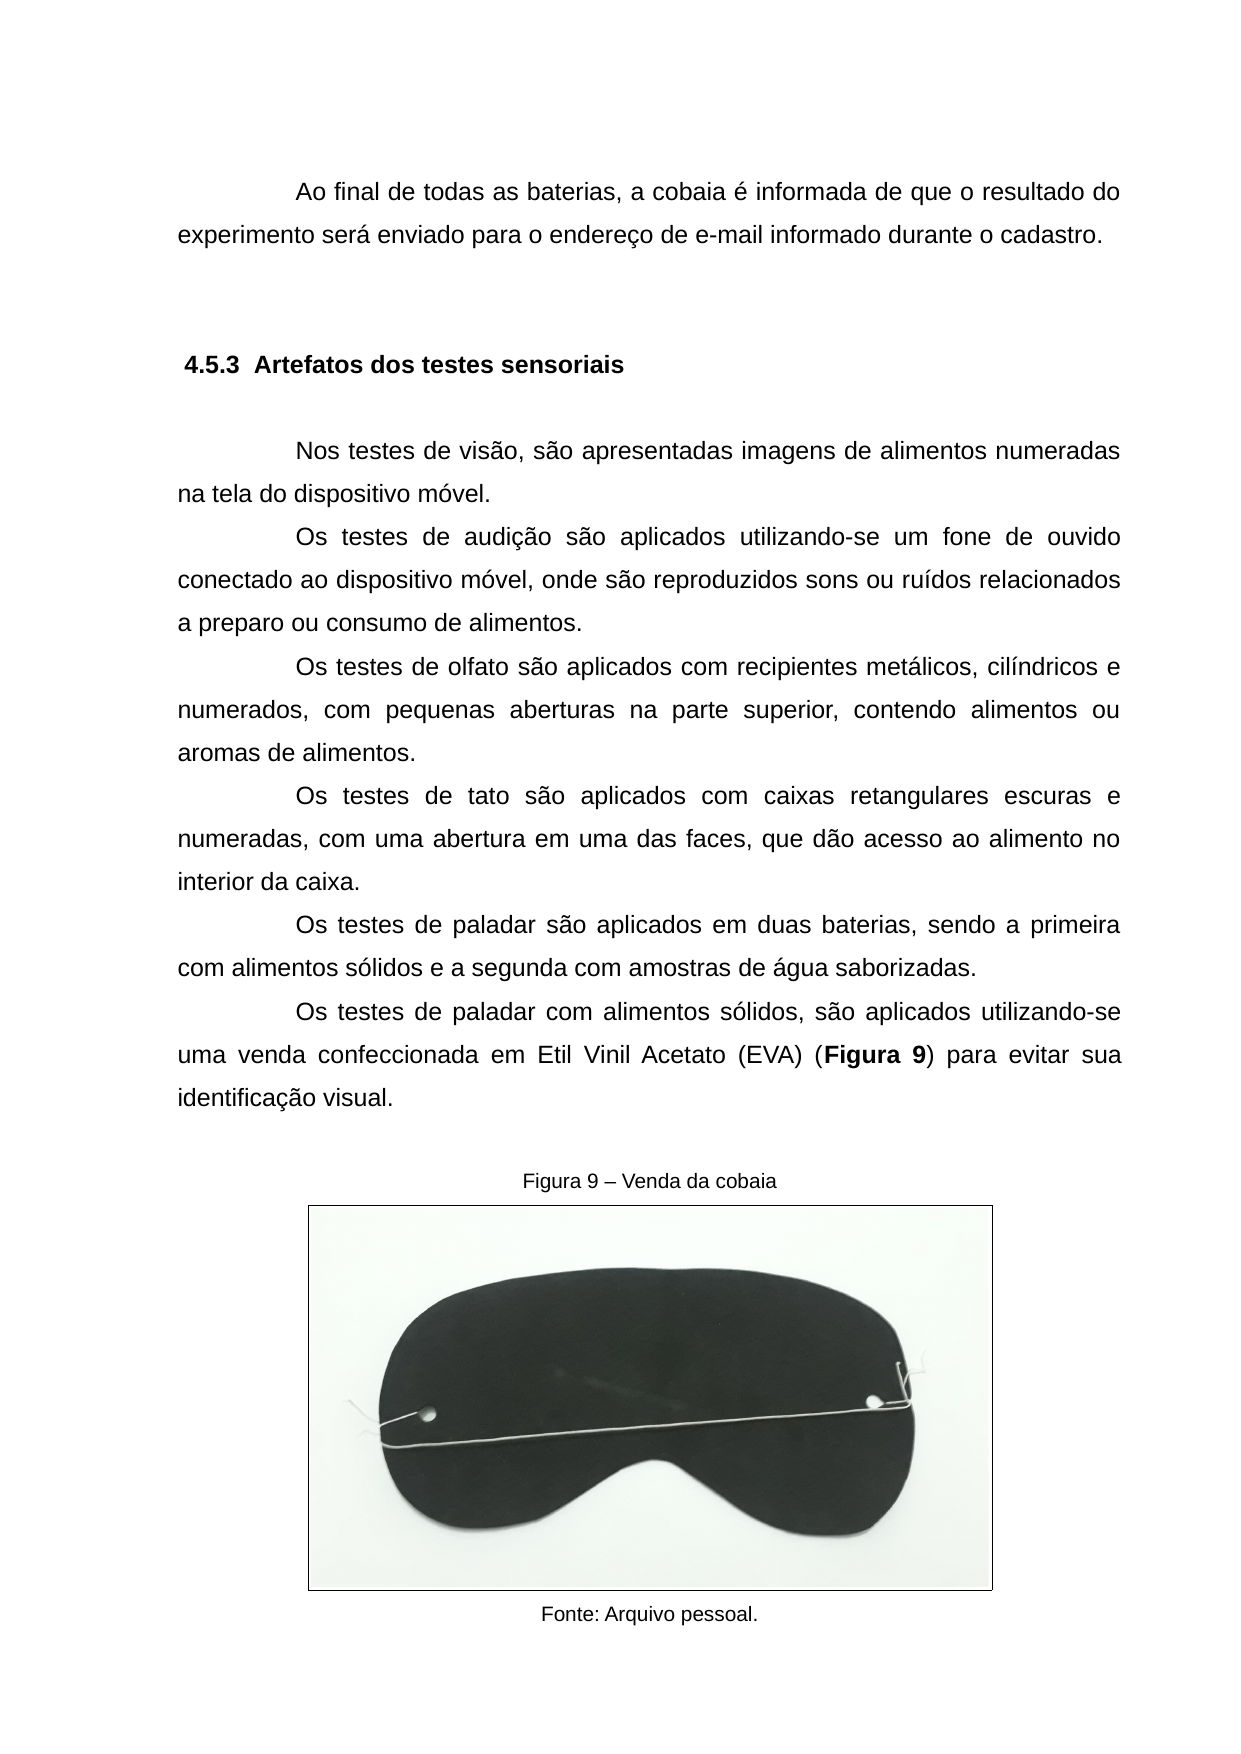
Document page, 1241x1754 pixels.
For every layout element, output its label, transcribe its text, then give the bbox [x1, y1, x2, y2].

text Os testes de paladar são aplicados em duas baterias, sendo a primeira com alimentos sólidos e a segunda com amostras de água saborizadas. [177, 910, 1122, 982]
text Nos testes de visão, são apresentadas imagens de alimentos numeradas na tela do dispositivo móvel. [177, 436, 1122, 508]
text Os testes de tato são aplicados com caixas retangulares escuras e numeradas, com uma abertura em uma das faces, que dão acesso ao alimento no interior da caixa. [177, 781, 1122, 896]
list Artefatos dos testes sensoriais [177, 350, 1122, 378]
text Ao final de todas as baterias, a cobaia é informada de que o resultado do experimento será enviado para o endereço de e-mail informado durante o cadastro. [177, 177, 1122, 249]
text Fonte: Arquivo pessoal. [177, 1205, 1122, 1626]
text Os testes de olfato são aplicados com recipientes metálicos, cilíndricos e numerados, com pequenas aberturas na parte superior, contendo alimentos ou aromas de alimentos. [177, 652, 1122, 767]
text Figura 9 – Venda da cobaia [177, 1169, 1122, 1193]
text Os testes de audição são aplicados utilizando-se um fone de ouvido conectado ao dispositivo móvel, onde são reproduzidos sons ou ruídos relacionados a preparo ou consumo de alimentos. [177, 522, 1122, 637]
text Os testes de paladar com alimentos sólidos, são aplicados utilizando-se uma venda confeccionada em Etil Vinil Acetato (EVA) (Figura 9) para evitar sua identificação visual. [177, 997, 1122, 1112]
picture [310, 1208, 989, 1587]
